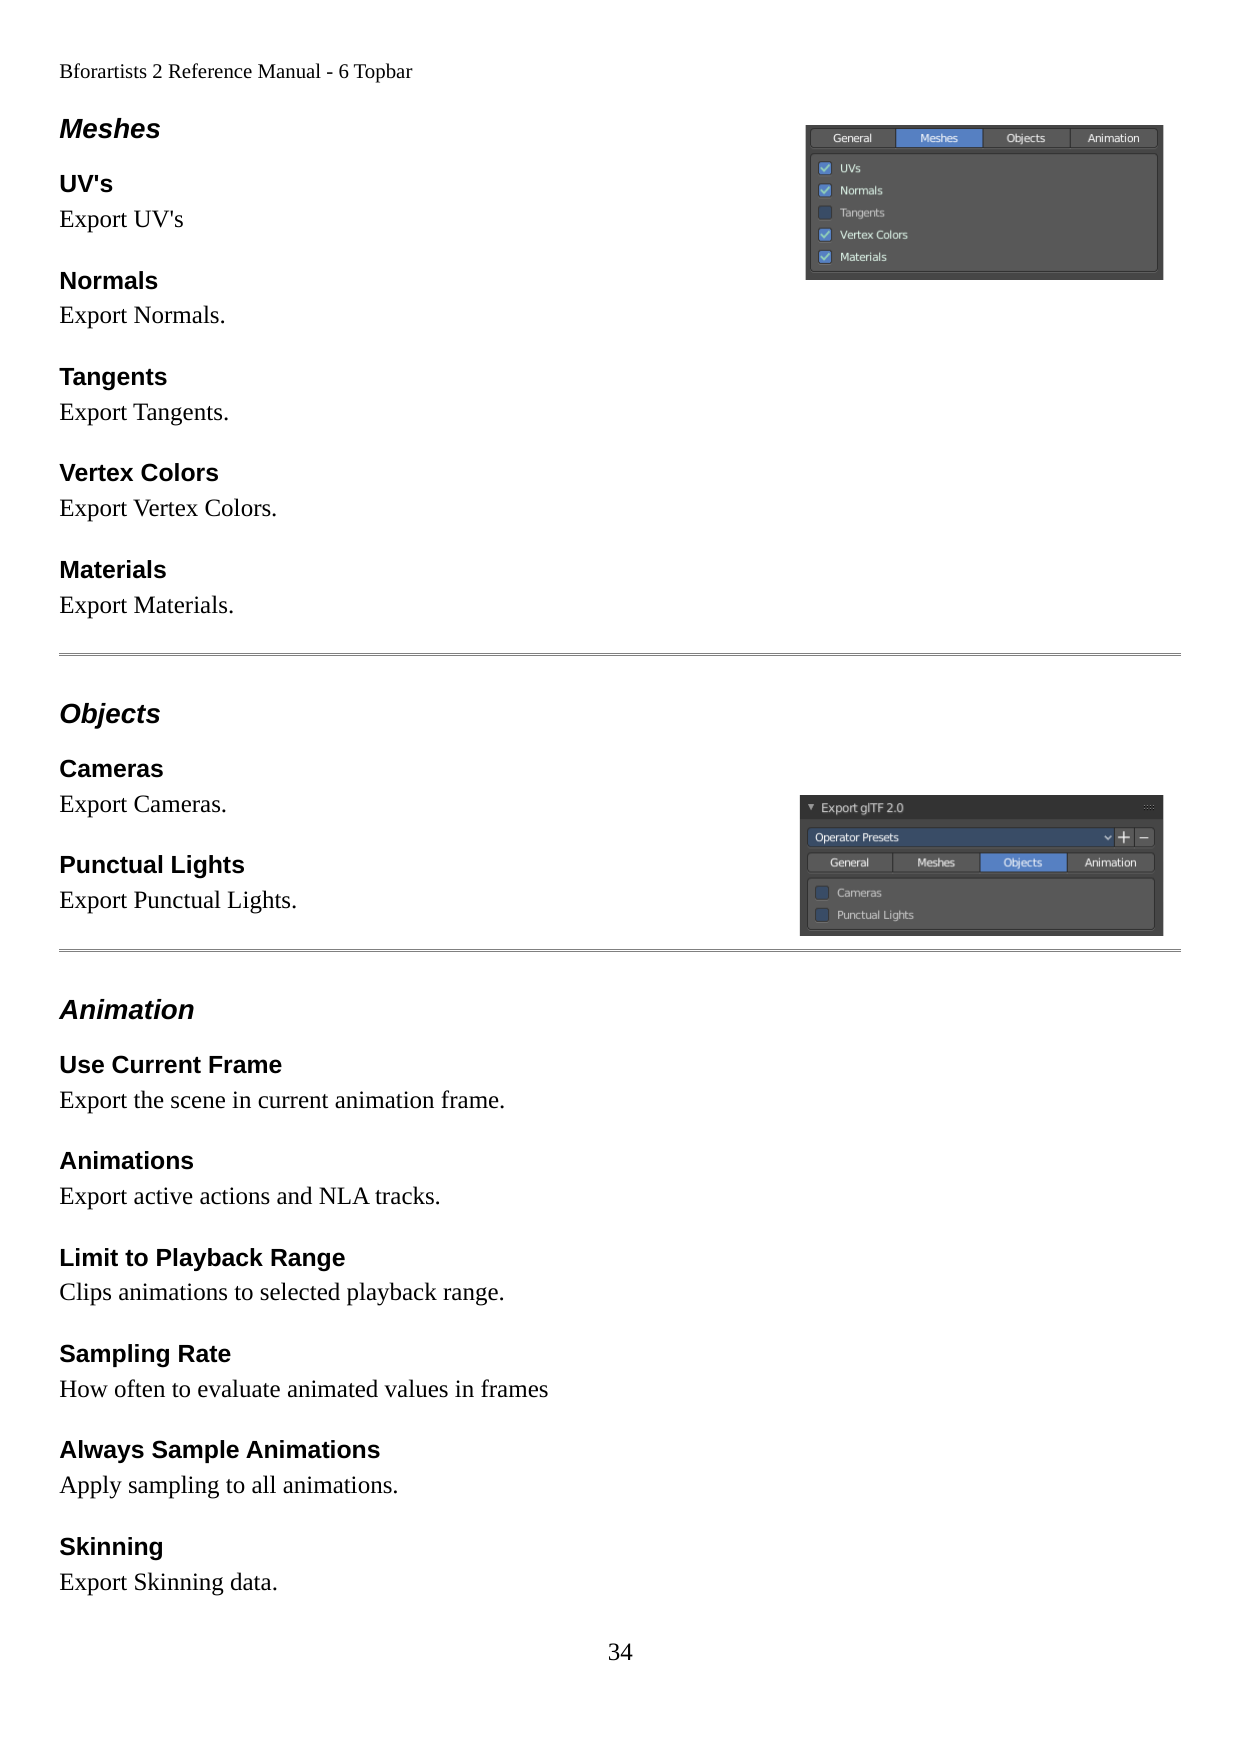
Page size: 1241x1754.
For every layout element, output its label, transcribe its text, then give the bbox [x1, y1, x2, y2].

text Export Vertex Colors. [59, 493, 1181, 522]
picture [805, 125, 1164, 280]
text Export the scene in current animation frame. [59, 1085, 1181, 1113]
text Export Cameras. [59, 789, 1181, 818]
subtitle Limit to Playback Range [59, 1243, 1181, 1271]
subtitle Meshes [59, 113, 1181, 144]
text Export active actions and NLA tracks. [59, 1181, 1181, 1210]
subtitle [1164, 851, 1181, 879]
subtitle Materials [59, 555, 1181, 583]
text Export Tangents. [59, 397, 1181, 426]
subtitle Normals [59, 266, 1181, 294]
subtitle Vertex Colors [59, 458, 1181, 487]
subtitle Punctual Lights [59, 851, 799, 879]
text Export Normals. [59, 301, 1181, 329]
text How often to evaluate animated values in frames [59, 1374, 1181, 1403]
subtitle Cameras [59, 754, 1181, 783]
text [1164, 204, 1181, 233]
subtitle UV's [59, 169, 805, 198]
subtitle Sampling Rate [59, 1339, 1181, 1368]
text Export Punctual Lights. [59, 885, 799, 914]
subtitle Use Current Frame [59, 1050, 1181, 1078]
subtitle Objects [59, 697, 1181, 729]
text Apply sampling to all animations. [59, 1470, 1181, 1499]
subtitle Animations [59, 1146, 1181, 1175]
text Export Materials. [59, 590, 1181, 618]
text Clips animations to selected playback range. [59, 1277, 1181, 1306]
text Export Skinning data. [59, 1567, 1181, 1595]
subtitle Always Sample Animations [59, 1435, 1181, 1464]
subtitle [1164, 169, 1181, 198]
subtitle Tangents [59, 362, 1181, 391]
subtitle Animation [59, 993, 1181, 1025]
subtitle Skinning [59, 1532, 1181, 1560]
text Export UV's [59, 204, 805, 233]
picture [799, 795, 1164, 936]
text [1164, 885, 1181, 914]
